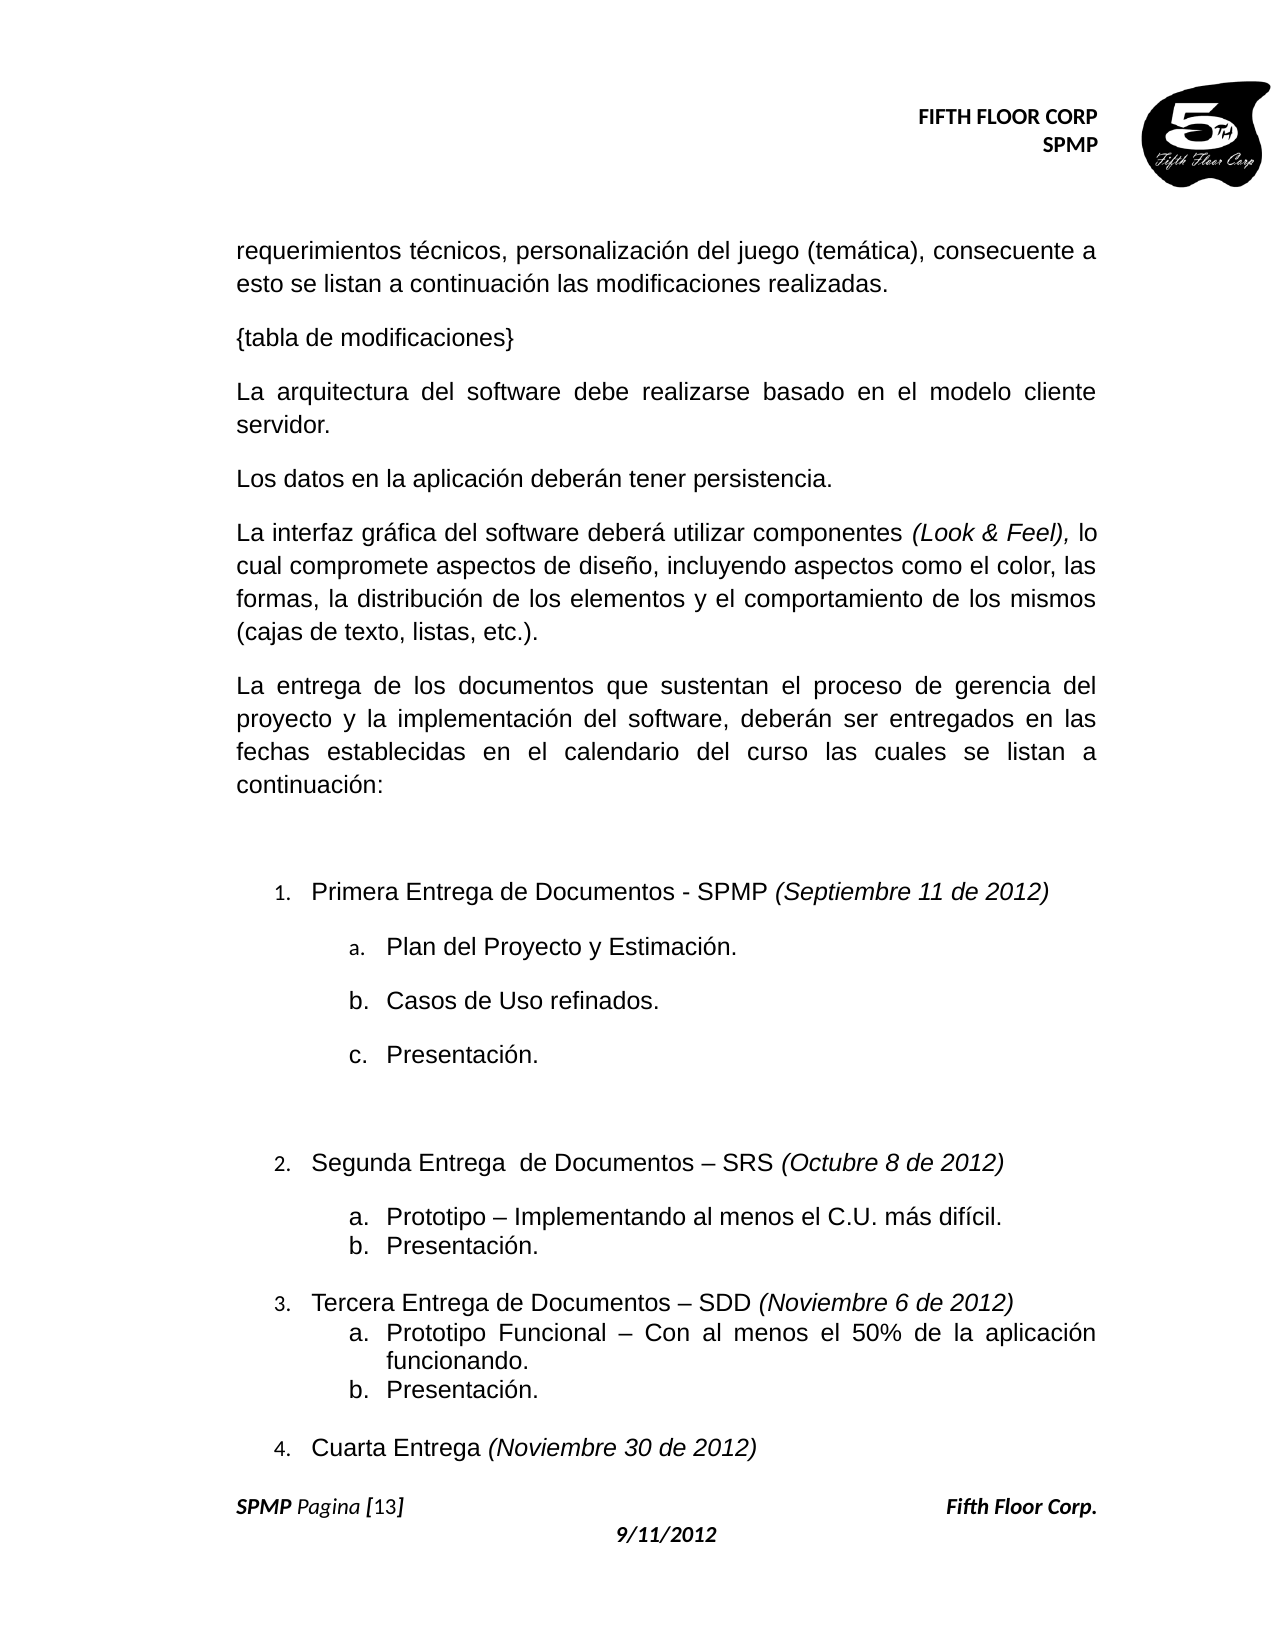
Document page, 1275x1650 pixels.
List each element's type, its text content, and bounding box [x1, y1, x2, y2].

picture [1135, 73, 1275, 196]
text La interfaz gráfica del software deberá utilizar componentes (Look & Feel), lo cual compromete aspectos de diseño, incluyendo aspectos como el color, las formas, la distribución de los elementos y el comportamiento de los mismos (cajas de texto, listas, etc.). [236, 518, 1098, 646]
list Prototipo Funcional – Con al menos el 50% de la aplicación funcionando. [349, 1317, 1098, 1375]
text La arquitectura del software debe realizarse basado en el modelo cliente servidor. [236, 377, 1098, 439]
list Prototipo – Implementando al menos el C.U. más difícil. [349, 1202, 1098, 1231]
list Segunda Entrega de Documentos – SRS (Octubre 8 de 2012) [274, 1148, 1098, 1177]
list Primera Entrega de Documentos - SPMP (Septiembre 11 de 2012) [274, 877, 1098, 907]
text Los datos en la aplicación deberán tener persistencia. [236, 464, 1098, 493]
list Plan del Proyecto y Estimación. [349, 932, 1098, 961]
list Cuarta Entrega (Noviembre 30 de 2012) [274, 1432, 1098, 1462]
text {tabla de modificaciones} [236, 323, 1098, 352]
text La entrega de los documentos que sustentan el proceso de gerencia del proyecto y la implementación del software, deberán ser entregados en las fechas establecidas en el calendario del curso las cuales se listan a continuación: [236, 671, 1098, 798]
list Presentación. [349, 1375, 1098, 1404]
list Presentación. [349, 1040, 1098, 1069]
list Tercera Entrega de Documentos – SDD (Noviembre 6 de 2012) [274, 1288, 1098, 1317]
text requerimientos técnicos, personalización del juego (temática), consecuente a esto se listan a continuación las modificaciones realizadas. [236, 236, 1098, 298]
list Casos de Uso refinados. [349, 986, 1098, 1015]
list Presentación. [349, 1231, 1098, 1259]
